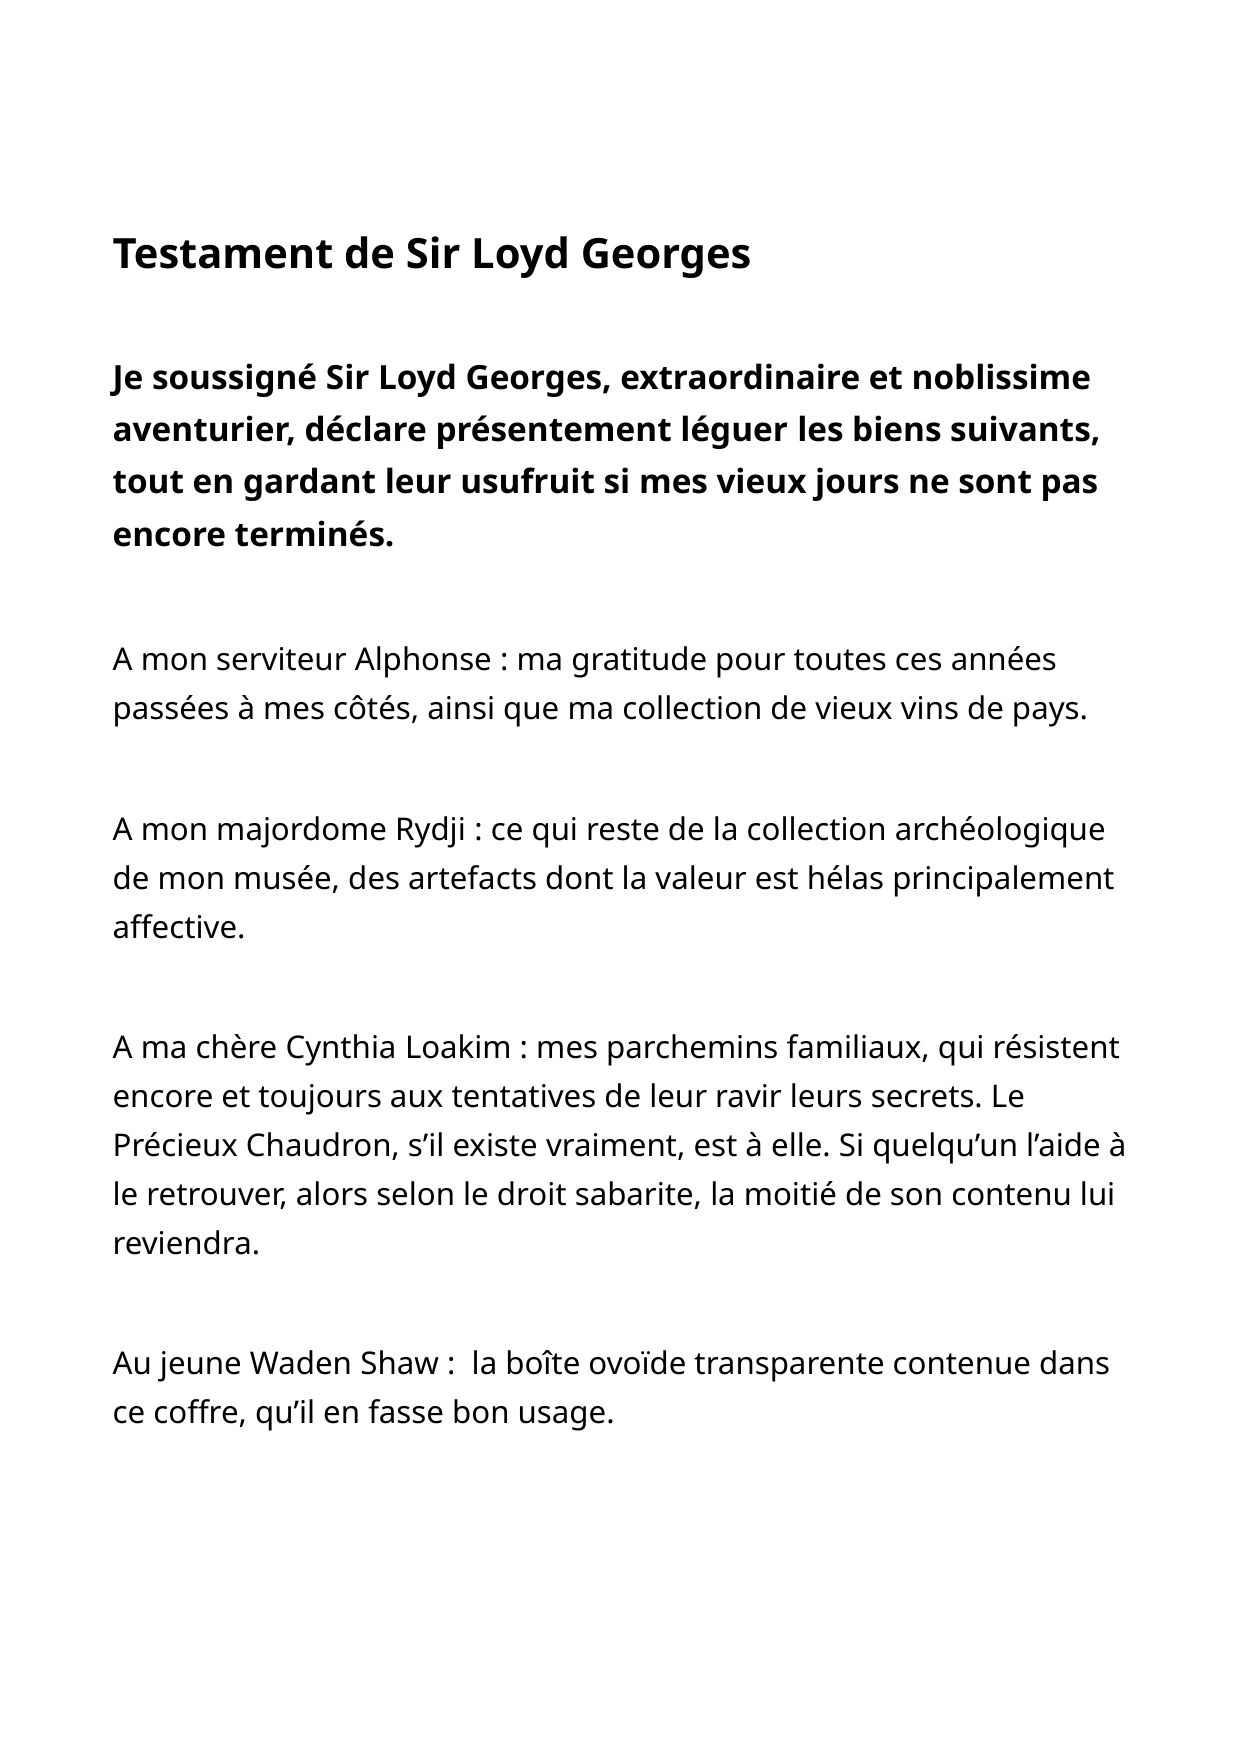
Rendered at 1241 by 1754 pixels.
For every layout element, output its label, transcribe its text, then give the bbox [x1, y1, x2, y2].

text A mon majordome Rydji : ce qui reste de la collection archéologique de mon musée, des artefacts dont la valeur est hélas principalement affective. [112, 807, 1128, 947]
text A mon serviteur Alphonse : ma gratitude pour toutes ces années passées à mes côtés, ainsi que ma collection de vieux vins de pays. [112, 637, 1128, 729]
text A ma chère Cynthia Loakim : mes parchemins familiaux, qui résistent encore et toujours aux tentatives de leur ravir leurs secrets. Le Précieux Chaudron, s’il existe vraiment, est à elle. Si quelqu’un l’aide à le retrouver, alors selon le droit sabarite, la moitié de son contenu lui reviendra. [112, 1025, 1128, 1263]
text Je soussigné Sir Loyd Georges, extraordinaire et noblissime aventurier, déclare présentement léguer les biens suivants, tout en gardant leur usufruit si mes vieux jours ne sont pas encore terminés. [112, 354, 1128, 556]
text Testament de Sir Loyd Georges [112, 223, 1128, 280]
text Au jeune Waden Shaw : la boîte ovoïde transparente contenue dans ce coffre, qu’il en fasse bon usage. [112, 1341, 1128, 1433]
